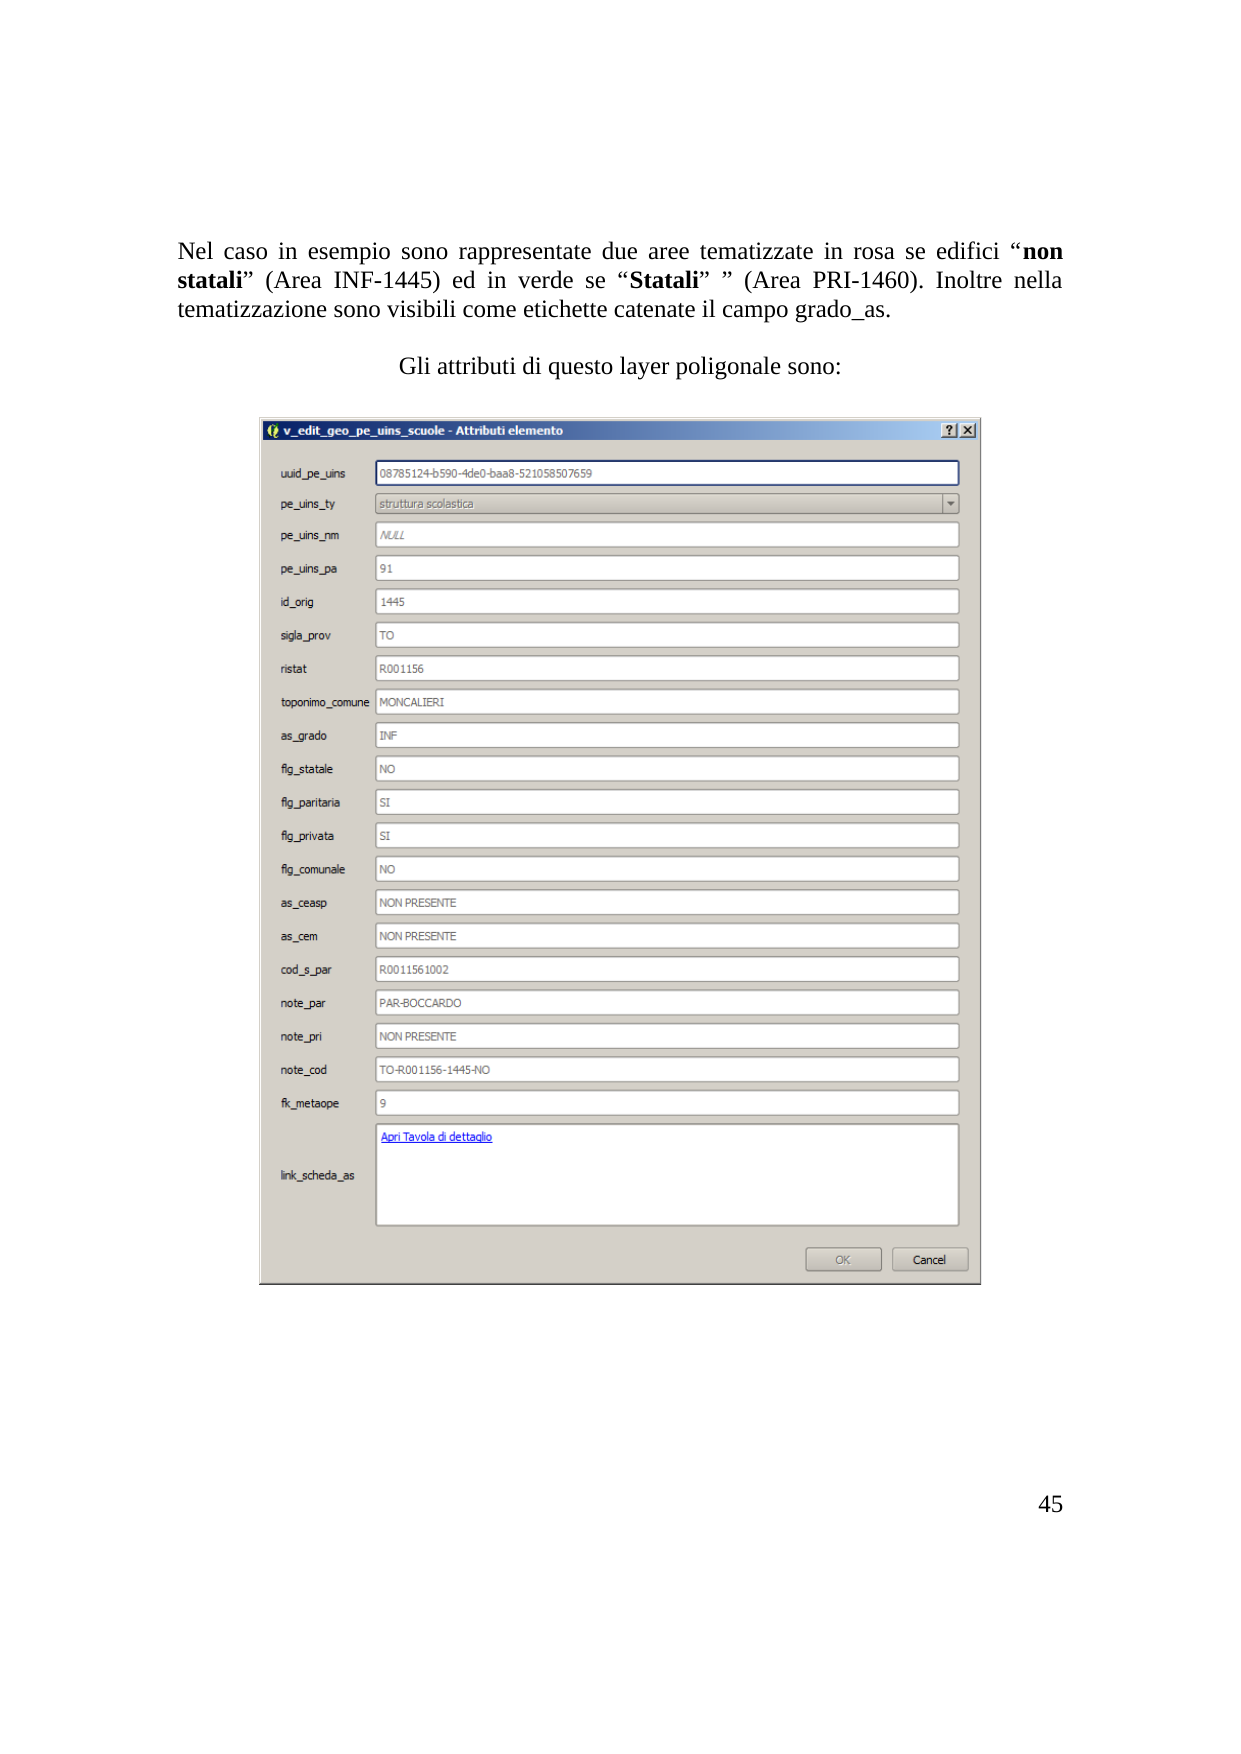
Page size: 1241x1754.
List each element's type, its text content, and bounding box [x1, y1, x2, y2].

text Gli attributi di questo layer poligonale sono: [177, 351, 1063, 380]
text Nel caso in esempio sono rappresentate due aree tematizzate in rosa se edifici “non statali” (Area INF-1445) ed in verde se “Statali” ” (Area PRI-1460). Inoltre nella tematizzazione sono visibili come etichette catenate il campo grado_as. [177, 236, 1063, 322]
picture [259, 417, 982, 1285]
